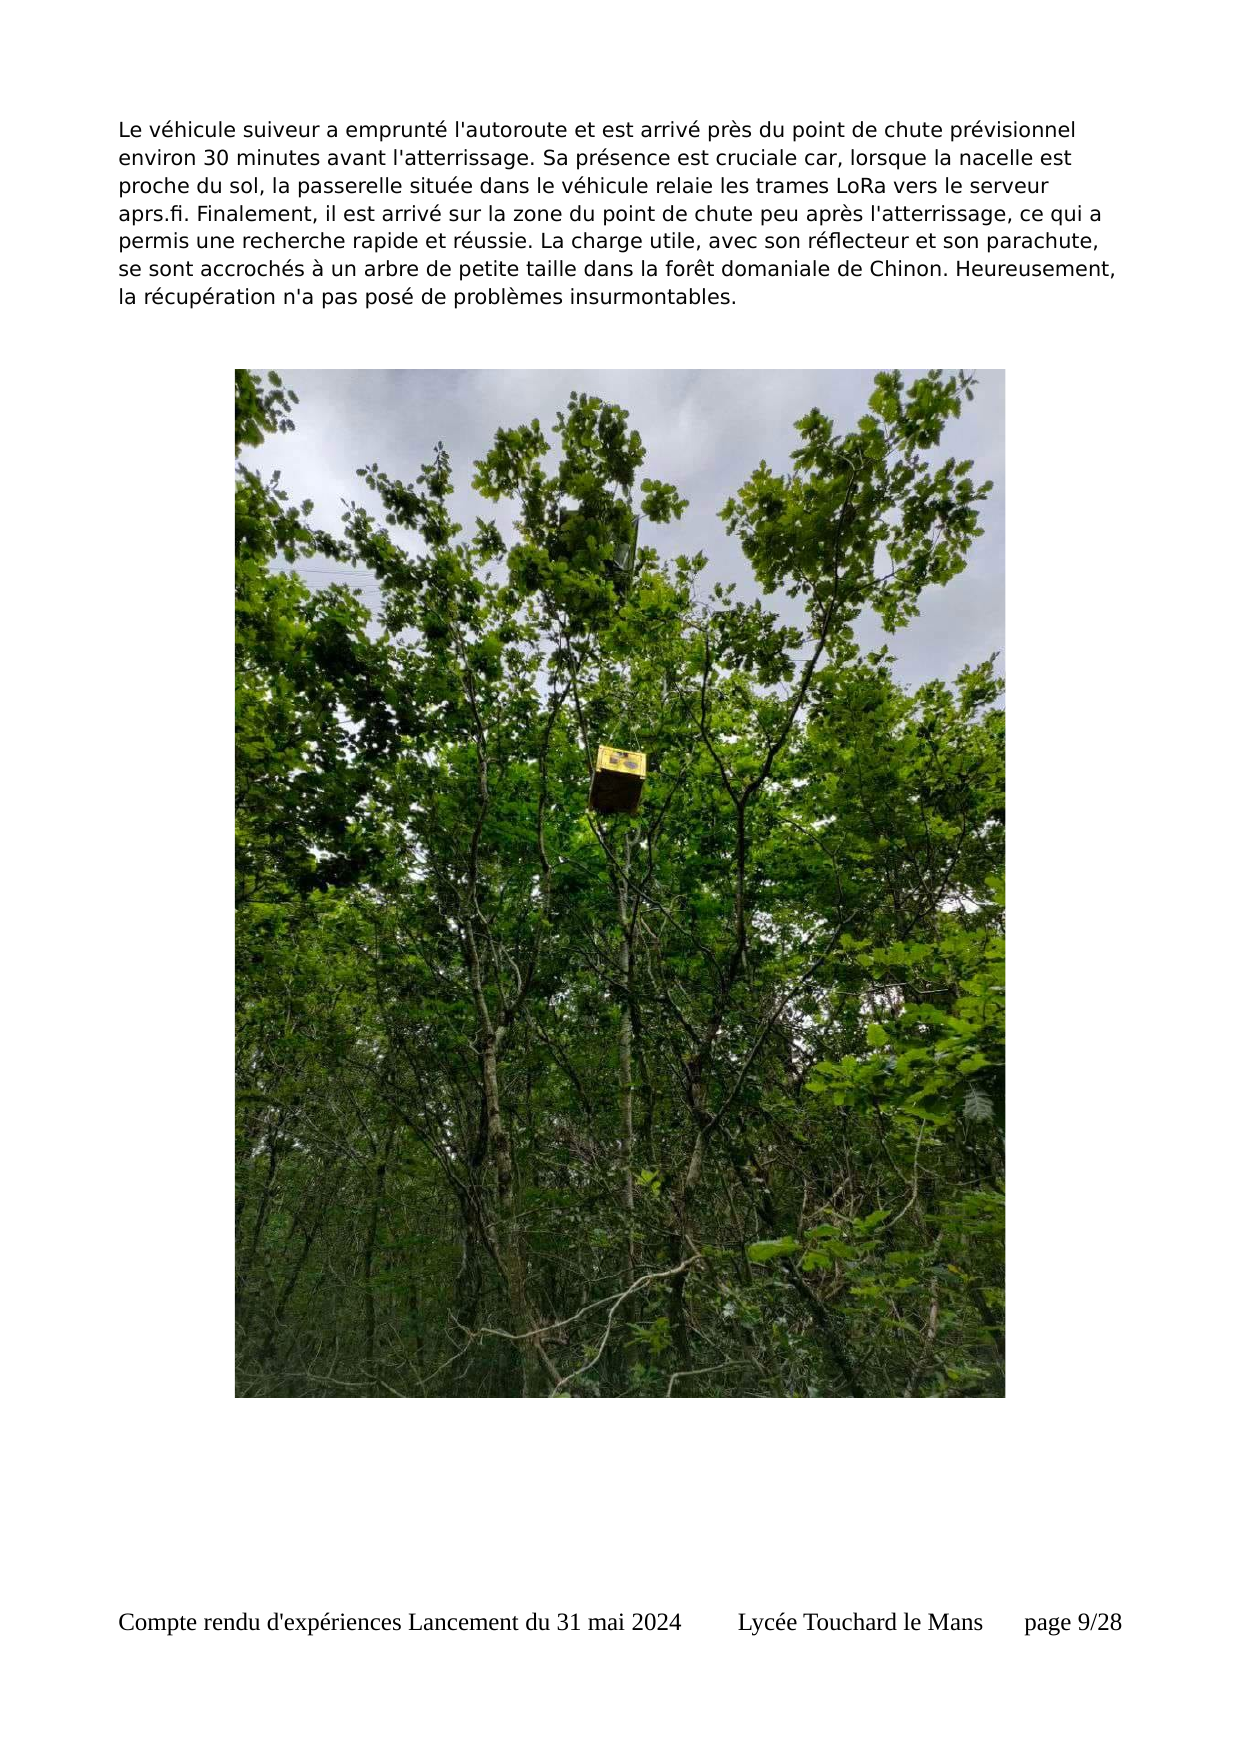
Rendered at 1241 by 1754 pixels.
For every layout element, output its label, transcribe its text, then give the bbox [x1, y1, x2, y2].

picture [234, 369, 1006, 1398]
text Le véhicule suiveur a emprunté l'autoroute et est arrivé près du point de chute prévisionnel environ 30 minutes avant l'atterrissage. Sa présence est cruciale car, lorsque la nacelle est proche du sol, la passerelle située dans le véhicule relaie les trames LoRa vers le serveur aprs.fi. Finalement, il est arrivé sur la zone du point de chute peu après l'atterrissage, ce qui a permis une recherche rapide et réussie. La charge utile, avec son réflecteur et son parachute, se sont accrochés à un arbre de petite taille dans la forêt domaniale de Chinon. Heureusement, la récupération n'a pas posé de problèmes insurmontables. [118, 118, 1122, 309]
